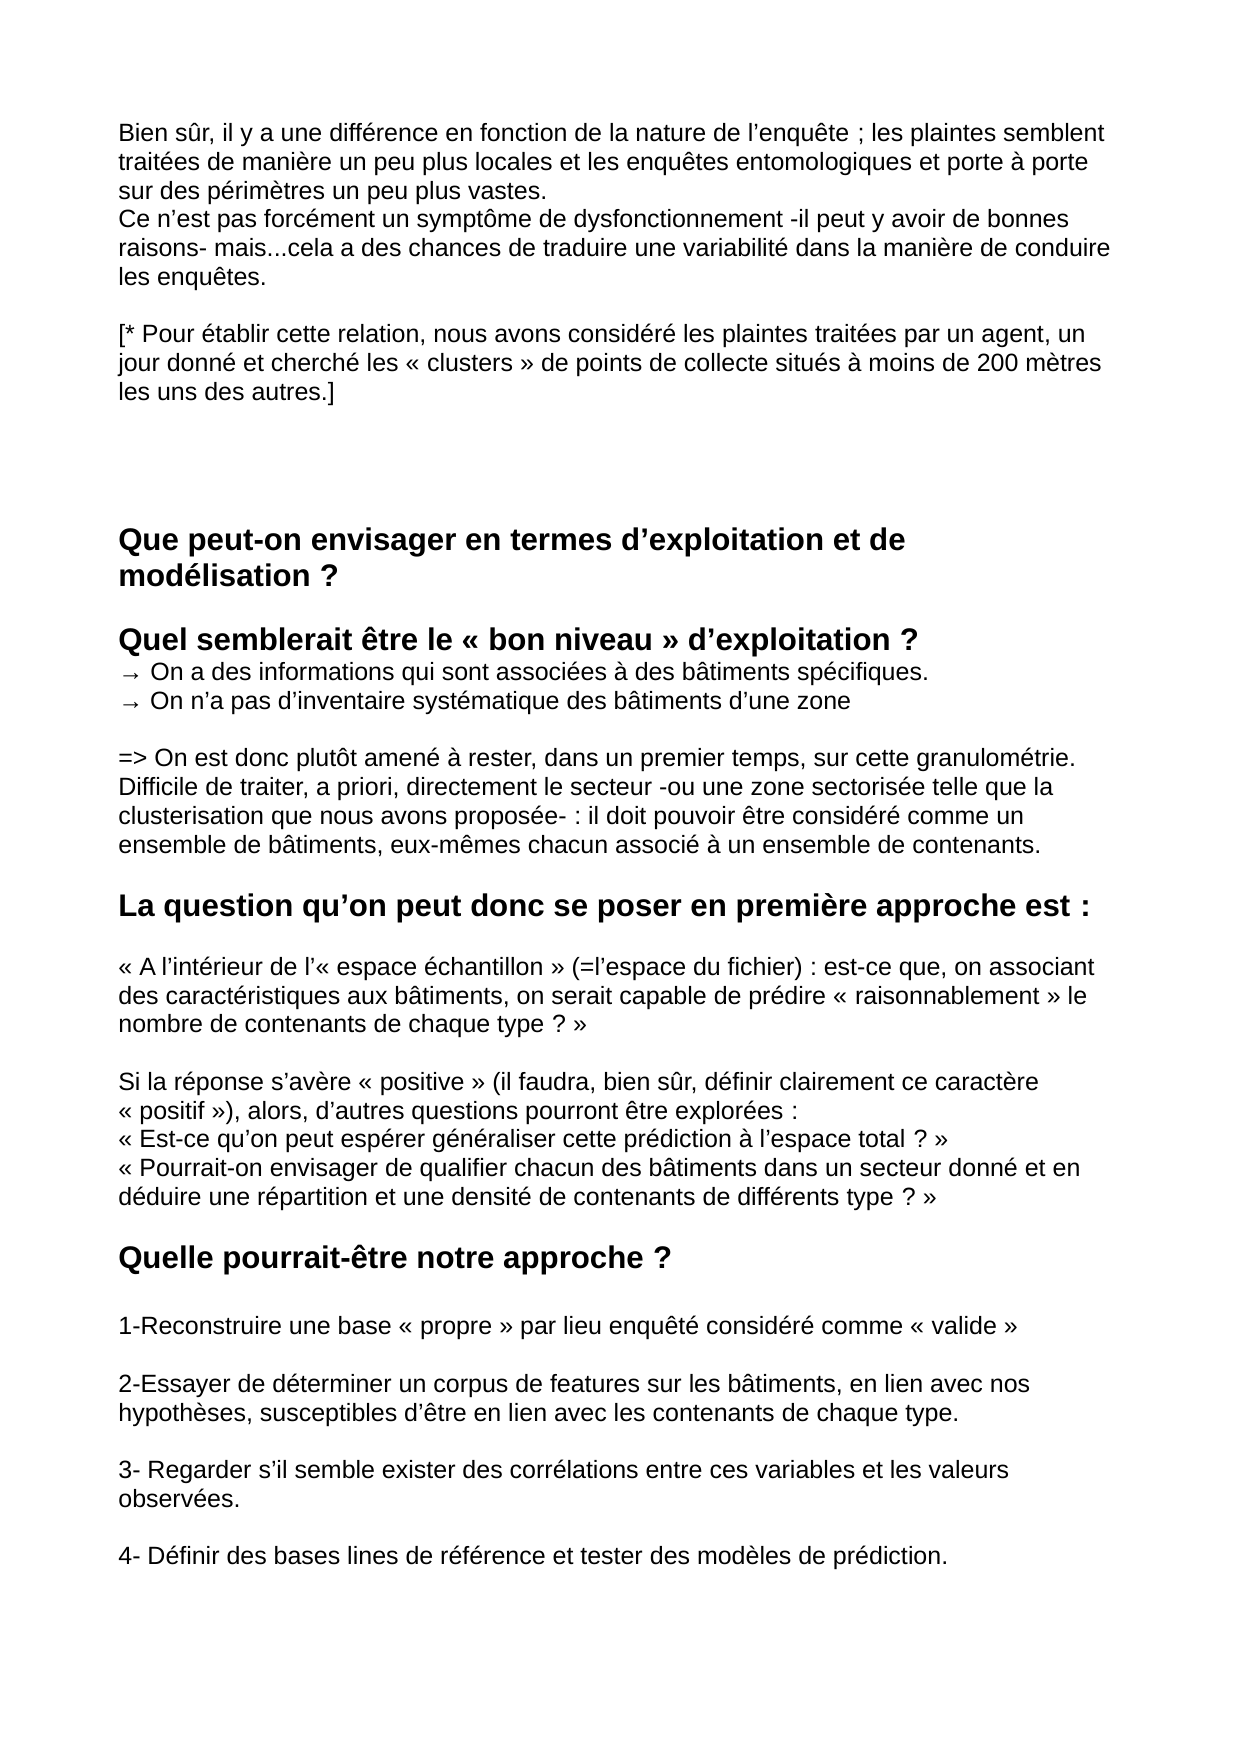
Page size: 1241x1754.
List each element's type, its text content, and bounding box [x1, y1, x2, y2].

text « A l’intérieur de l’« espace échantillon » (=l’espace du fichier) : est-ce que, on associant des caractéristiques aux bâtiments, on serait capable de prédire « raisonnablement » le nombre de contenants de chaque type ? » [118, 952, 1122, 1038]
text « Pourrait-on envisager de qualifier chacun des bâtiments dans un secteur donné et en déduire une répartition et une densité de contenants de différents type ? » [118, 1153, 1122, 1211]
text Difficile de traiter, a priori, directement le secteur -ou une zone sectorisée telle que la clusterisation que nous avons proposée- : il doit pouvoir être considéré comme un ensemble de bâtiments, eux-mêmes chacun associé à un ensemble de contenants. [118, 772, 1122, 858]
text Bien sûr, il y a une différence en fonction de la nature de l’enquête ; les plaintes semblent traitées de manière un peu plus locales et les enquêtes entomologiques et porte à porte sur des périmètres un peu plus vastes. [118, 118, 1122, 204]
text Que peut-on envisager en termes d’exploitation et de modélisation ? [118, 521, 1122, 592]
text 2-Essayer de déterminer un corpus de features sur les bâtiments, en lien avec nos hypothèses, susceptibles d’être en lien avec les contenants de chaque type. [118, 1369, 1122, 1426]
text 4- Définir des bases lines de référence et tester des modèles de prédiction. [118, 1541, 1122, 1570]
text → On a des informations qui sont associées à des bâtiments spécifiques. [118, 657, 1122, 686]
text Quel semblerait être le « bon niveau » d’exploitation ? [118, 621, 1122, 657]
text Ce n’est pas forcément un symptôme de dysfonctionnement -il peut y avoir de bonnes raisons- mais...cela a des chances de traduire une variabilité dans la manière de conduire les enquêtes. [118, 204, 1122, 291]
text => On est donc plutôt amené à rester, dans un premier temps, sur cette granulométrie. [118, 743, 1122, 772]
text 3- Regarder s’il semble exister des corrélations entre ces variables et les valeurs observées. [118, 1455, 1122, 1512]
text → On n’a pas d’inventaire systématique des bâtiments d’une zone [118, 686, 1122, 715]
text La question qu’on peut donc se poser en première approche est : [118, 887, 1122, 923]
text [* Pour établir cette relation, nous avons considéré les plaintes traitées par un agent, un jour donné et cherché les « clusters » de points de collecte situés à moins de 200 mètres les uns des autres.] [118, 319, 1122, 406]
text « Est-ce qu’on peut espérer généraliser cette prédiction à l’espace total ? » [118, 1124, 1122, 1153]
text 1-Reconstruire une base « propre » par lieu enquêté considéré comme « valide » [118, 1311, 1122, 1340]
text Quelle pourrait-être notre approche ? [118, 1239, 1122, 1275]
text Si la réponse s’avère « positive » (il faudra, bien sûr, définir clairement ce caractère « positif »), alors, d’autres questions pourront être explorées : [118, 1067, 1122, 1124]
